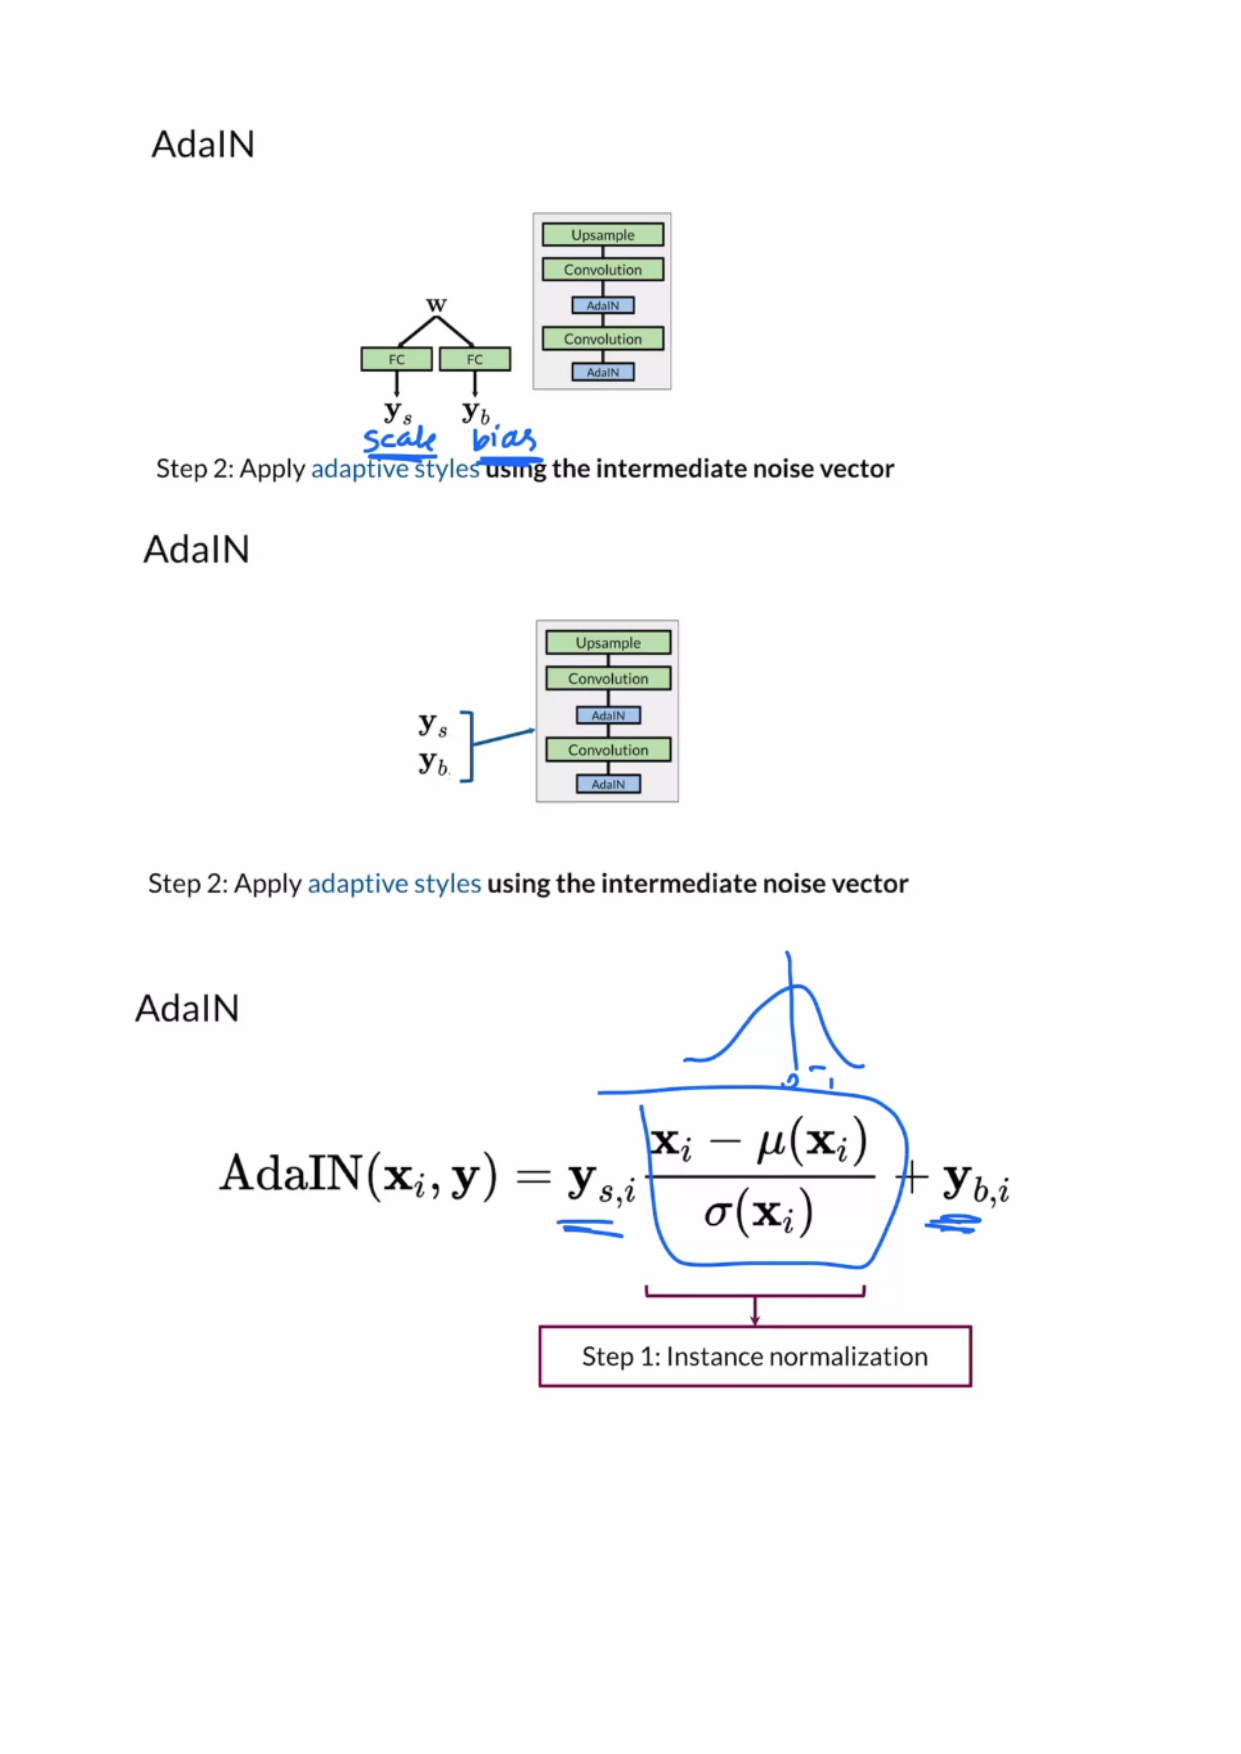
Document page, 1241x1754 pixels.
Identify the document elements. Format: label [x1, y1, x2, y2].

picture [118, 118, 1123, 493]
picture [118, 521, 1123, 914]
picture [118, 942, 1123, 1403]
